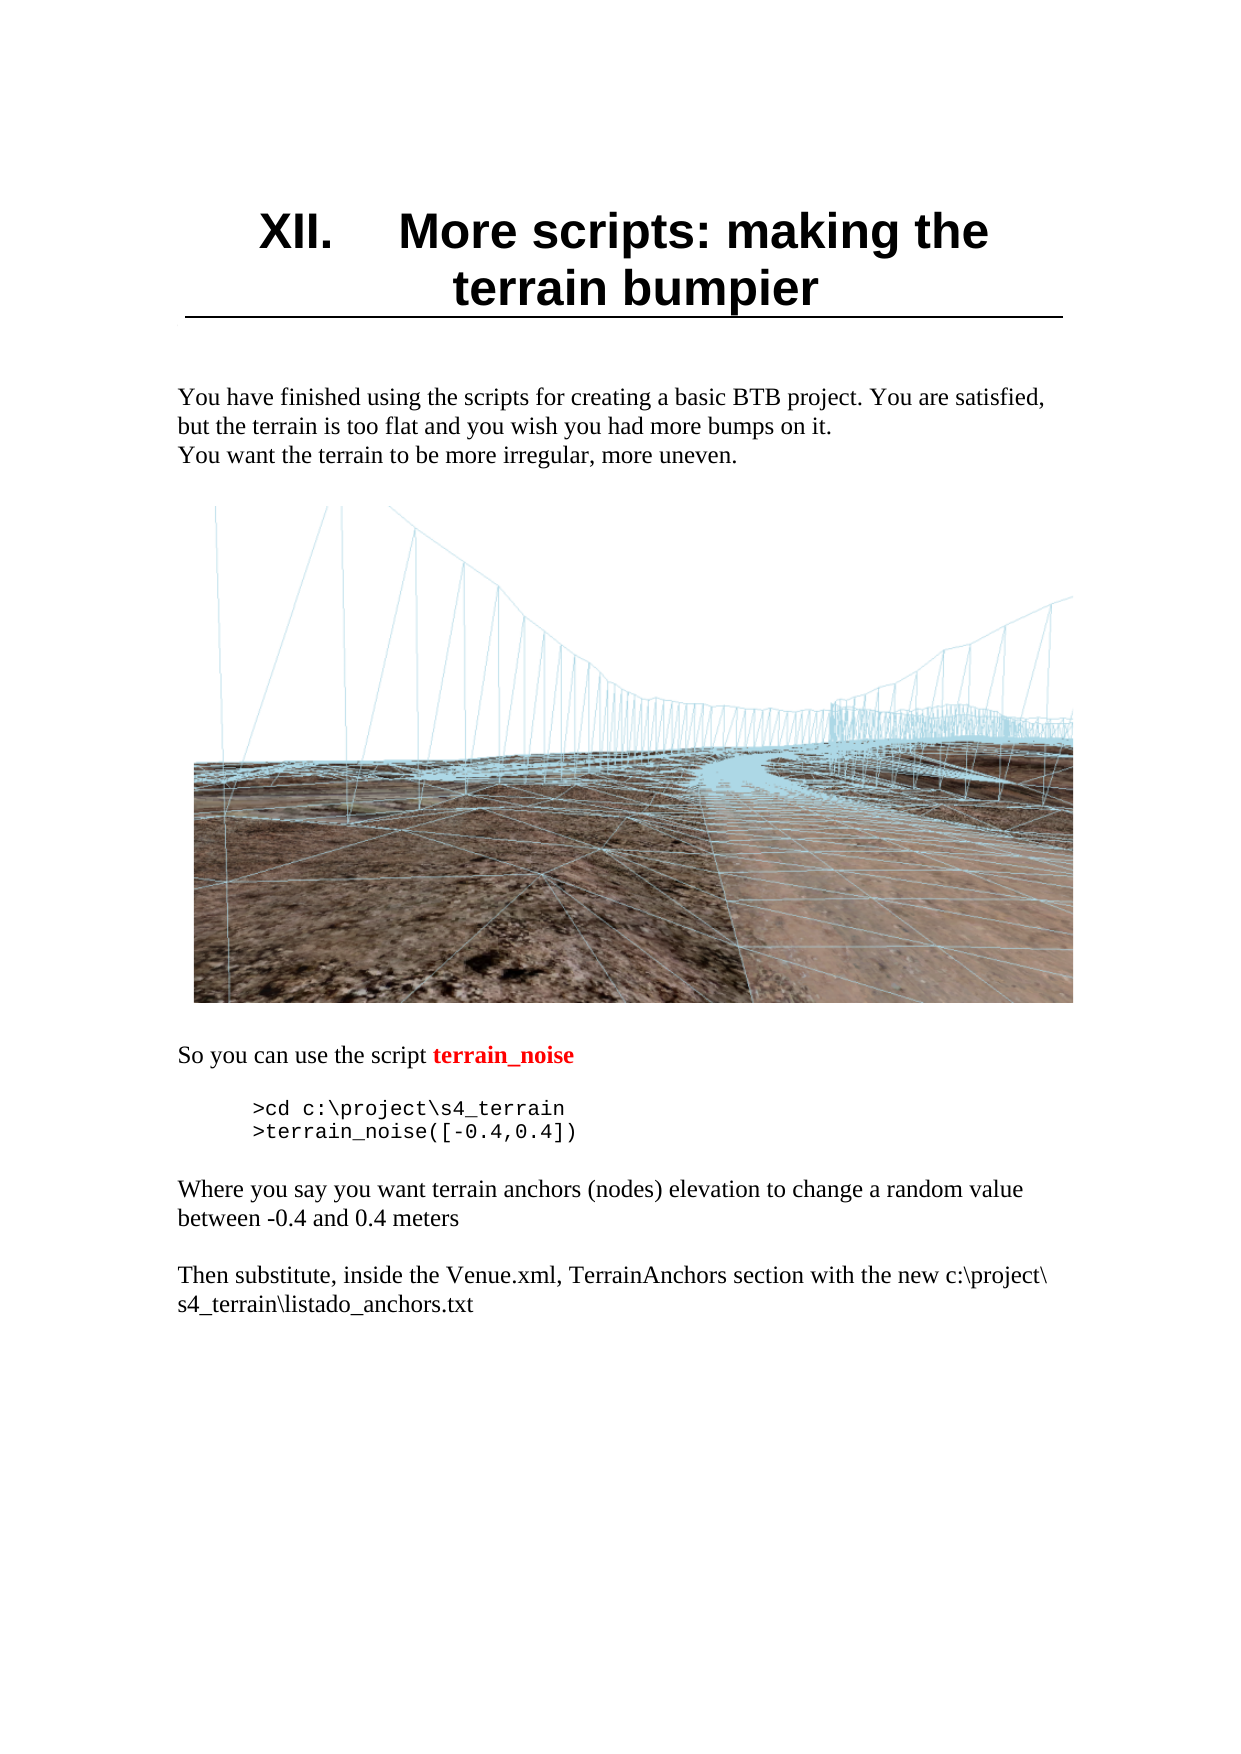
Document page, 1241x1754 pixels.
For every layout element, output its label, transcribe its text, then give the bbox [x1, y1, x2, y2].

text So you can use the script terrain_noise [177, 1012, 1063, 1069]
picture [193, 506, 1074, 1003]
subtitle More scripts: making the terrain bumpier [185, 201, 1063, 316]
text Then substitute, inside the Venue.xml, TerrainAnchors section with the new c:\project\s4_terrain\listado_anchors.txt [177, 1231, 1063, 1318]
text >cd c:\project\s4_terrain >terrain_noise([-0.4,0.4]) [252, 1098, 1063, 1145]
text Where you say you want terrain anchors (nodes) elevation to change a random value between -0.4 and 0.4 meters [177, 1145, 1063, 1231]
text You have finished using the scripts for creating a basic BTB project. You are satisfied, but the terrain is too flat and you wish you had more bumps on it. You want the terrain to be more irregular, more uneven. [177, 382, 1063, 497]
